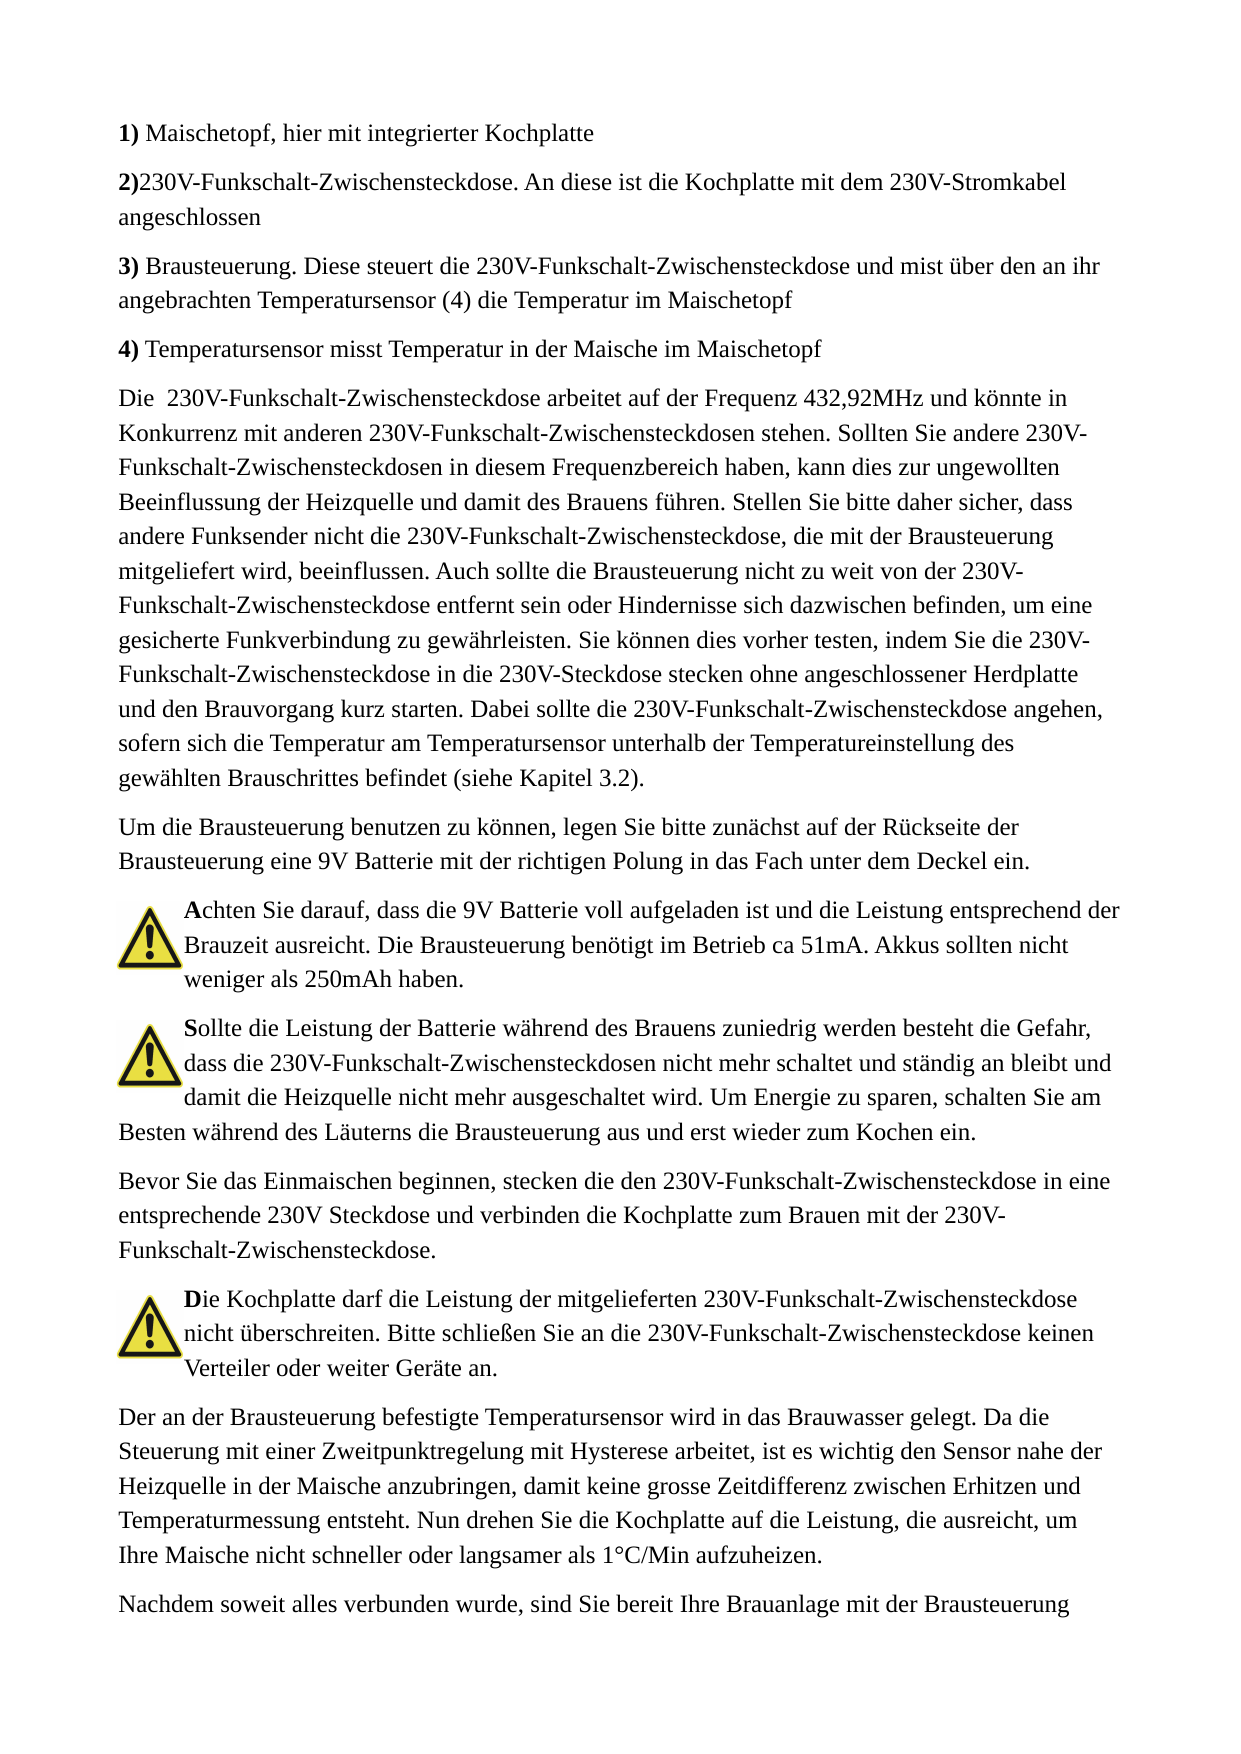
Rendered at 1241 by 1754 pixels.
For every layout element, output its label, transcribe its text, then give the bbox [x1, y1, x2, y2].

text Der an der Brausteuerung befestigte Temperatursensor wird in das Brauwasser gelegt. Da die Steuerung mit einer Zweitpunktregelung mit Hysterese arbeitet, ist es wichtig den Sensor nahe der Heizquelle in der Maische anzubringen, damit keine grosse Zeitdifferenz zwischen Erhitzen und Temperaturmessung entsteht. Nun drehen Sie die Kochplatte auf die Leistung, die ausreicht, um Ihre Maische nicht schneller oder langsamer als 1°C/Min aufzuheizen. [118, 1402, 1122, 1568]
text Nachdem soweit alles verbunden wurde, sind Sie bereit Ihre Brauanlage mit der Brausteuerung [118, 1589, 1122, 1617]
text 3) Brausteuerung. Diese steuert die 230V-Funkschalt-Zwischensteckdose und mist über den an ihr angebrachten Temperatursensor (4) die Temperatur im Maischetopf [118, 251, 1122, 314]
picture [116, 1020, 184, 1093]
text 1) Maischetopf, hier mit integrierter Kochplatte [118, 118, 1122, 147]
text 2)230V-Funkschalt-Zwischensteckdose. An diese ist die Kochplatte mit dem 230V-Stromkabel angeschlossen [118, 167, 1122, 230]
text Die 230V-Funkschalt-Zwischensteckdose arbeitet auf der Frequenz 432,92MHz und könnte in Konkurrenz mit anderen 230V-Funkschalt-Zwischensteckdosen stehen. Sollten Sie andere 230V-Funkschalt-Zwischensteckdosen in diesem Frequenzbereich haben, kann dies zur ungewollten Beeinflussung der Heizquelle und damit des Brauens führen. Stellen Sie bitte daher sicher, dass andere Funksender nicht die 230V-Funkschalt-Zwischensteckdose, die mit der Brausteuerung mitgeliefert wird, beeinflussen. Auch sollte die Brausteuerung nicht zu weit von der 230V-Funkschalt-Zwischensteckdose entfernt sein oder Hindernisse sich dazwischen befinden, um eine gesicherte Funkverbindung zu gewährleisten. Sie können dies vorher testen, indem Sie die 230V-Funkschalt-Zwischensteckdose in die 230V-Steckdose stecken ohne angeschlossener Herdplatte und den Brauvorgang kurz starten. Dabei sollte die 230V-Funkschalt-Zwischensteckdose angehen, sofern sich die Temperatur am Temperatursensor unterhalb der Temperatureinstellung des gewählten Brauschrittes befindet (siehe Kapitel 3.2). [118, 383, 1122, 791]
text Um die Brausteuerung benutzen zu können, legen Sie bitte zunächst auf der Rückseite der Brausteuerung eine 9V Batterie mit der richtigen Polung in das Fach unter dem Deckel ein. [118, 812, 1122, 875]
text 4) Temperatursensor misst Temperatur in der Maische im Maischetopf [118, 334, 1122, 363]
text Achten Sie darauf, dass die 9V Batterie voll aufgeladen ist und die Leistung entsprechend der Brauzeit ausreicht. Die Brausteuerung benötigt im Betrieb ca 51mA. Akkus sollten nicht weniger als 250mAh haben. [118, 895, 1122, 993]
picture [116, 901, 184, 975]
text Die Kochplatte darf die Leistung der mitgelieferten 230V-Funkschalt-Zwischensteckdose nicht überschreiten. Bitte schließen Sie an die 230V-Funkschalt-Zwischensteckdose keinen Verteiler oder weiter Geräte an. [118, 1284, 1122, 1381]
picture [116, 1290, 184, 1364]
text Sollte die Leistung der Batterie während des Brauens zuniedrig werden besteht die Gefahr, dass die 230V-Funkschalt-Zwischensteckdosen nicht mehr schaltet und ständig an bleibt und damit die Heizquelle nicht mehr ausgeschaltet wird. Um Energie zu sparen, schalten Sie am Besten während des Läuterns die Brausteuerung aus und erst wieder zum Kochen ein. [118, 1013, 1122, 1145]
text Bevor Sie das Einmaischen beginnen, stecken die den 230V-Funkschalt-Zwischensteckdose in eine entsprechende 230V Steckdose und verbinden die Kochplatte zum Brauen mit der 230V-Funkschalt-Zwischensteckdose. [118, 1166, 1122, 1263]
